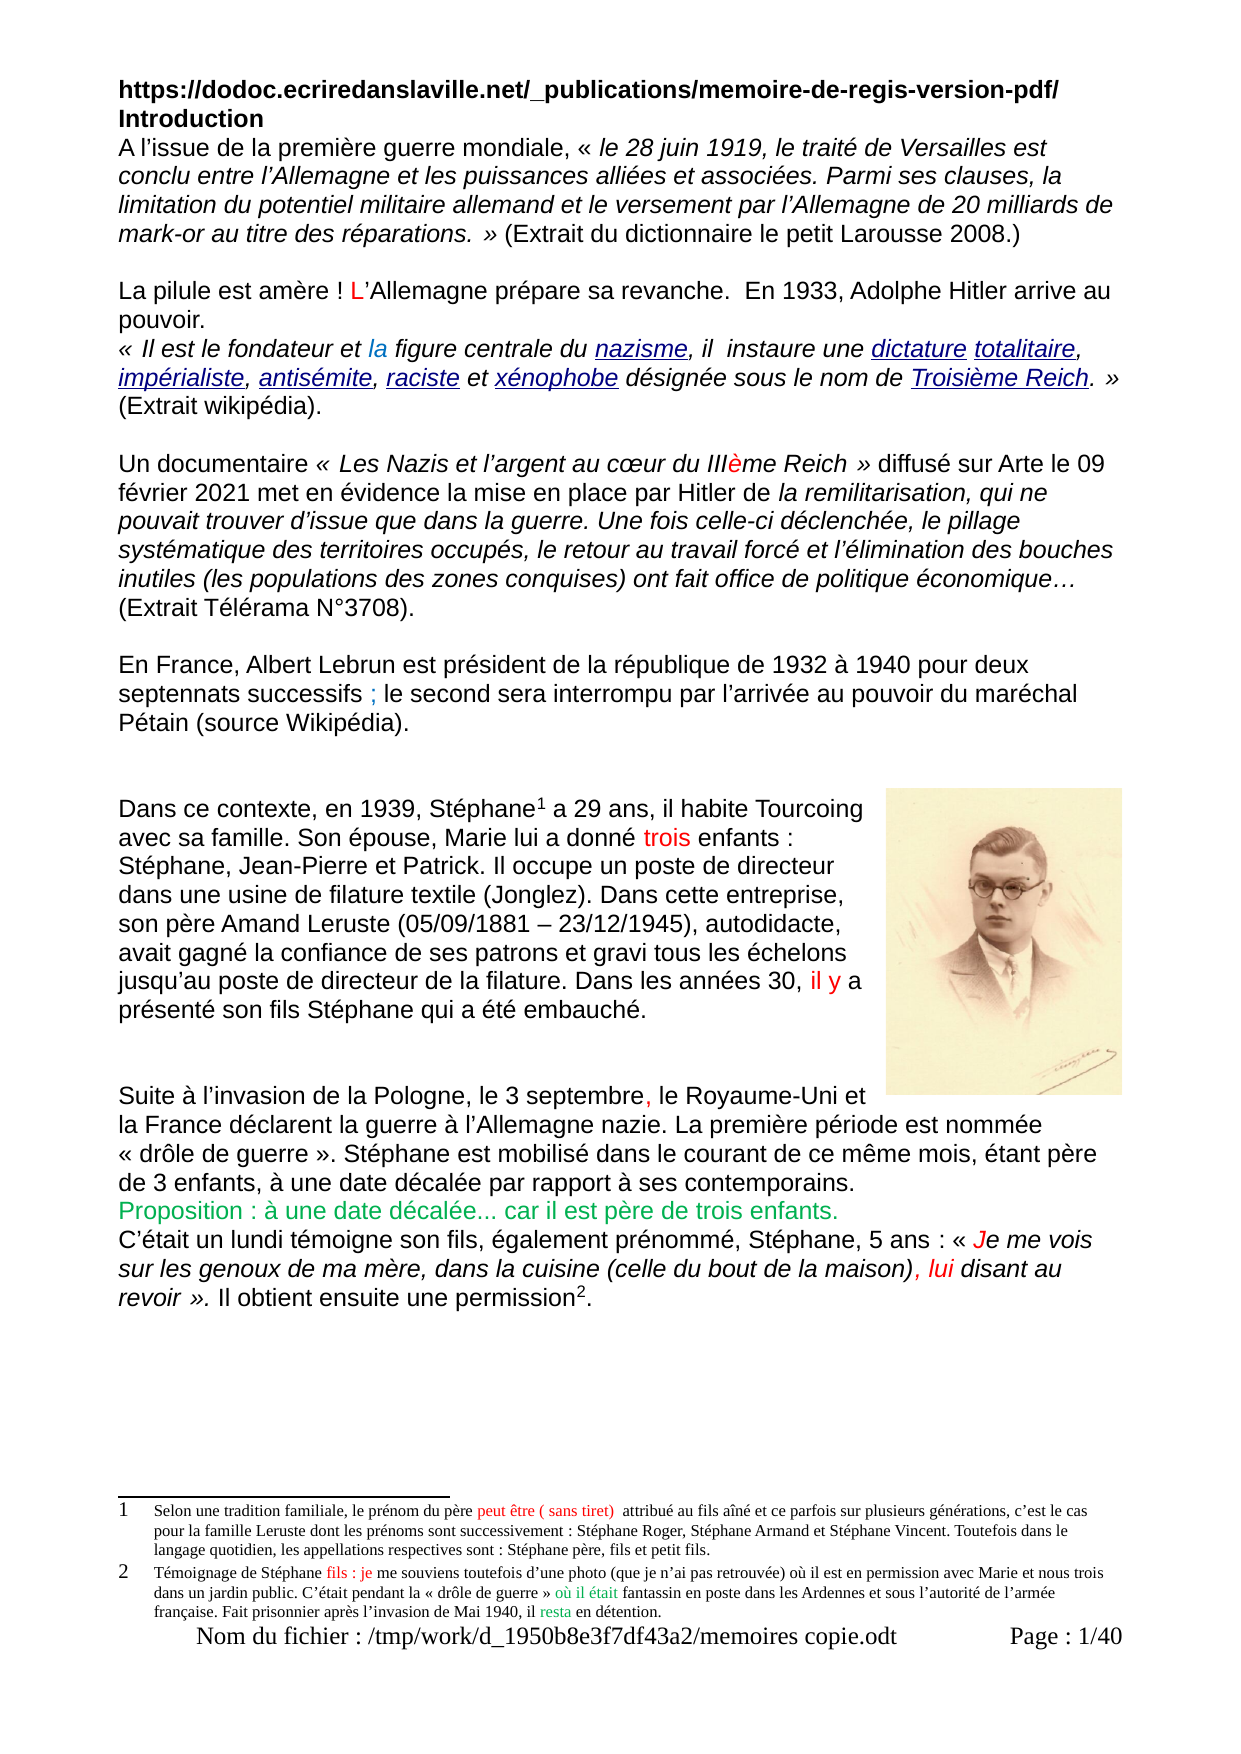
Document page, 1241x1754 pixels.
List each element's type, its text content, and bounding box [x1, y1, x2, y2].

text A l’issue de la première guerre mondiale, « le 28 juin 1919, le traité de Versailles est conclu entre l’Allemagne et les puissances alliées et associées. Parmi ses clauses, la limitation du potentiel militaire allemand et le versement par l’Allemagne de 20 milliards de mark-or au titre des réparations. » (Extrait du dictionnaire le petit Larousse 2008.) [118, 132, 1122, 247]
text Dans ce contexte, en 1939, Stéphane a 29 ans, il habite Tourcoing avec sa famille. Son épouse, Marie lui a donné trois enfants : Stéphane, Jean-Pierre et Patrick. Il occupe un poste de directeur dans une usine de filature textile (Jonglez). Dans cette entreprise, son père Amand Leruste (05/09/1881 – 23/12/1945), autodidacte, avait gagné la confiance de ses patrons et gravi tous les échelons jusqu’au poste de directeur de la filature. Dans les années 30, il y a présenté son fils Stéphane qui a été embauché. [118, 794, 885, 1024]
text Témoignage de Stéphane fils : je me souviens toutefois d’une photo (que je n’ai pas retrouvée) où il est en permission avec Marie et nous trois dans un jardin public. C’était pendant la « drôle de guerre » où il était fantassin en poste dans les Ardennes et sous l’autorité de l’armée française. Fait prisonnier après l’invasion de Mai 1940, il resta en détention. [118, 1530, 1122, 1593]
text https://dodoc.ecriredanslaville.net/_publications/memoire-de-regis-version-pdf/ [118, 75, 1122, 104]
text C’était un lundi témoigne son fils, également prénommé, Stéphane, 5 ans : « Je me vois sur les genoux de ma mère, dans la cuisine (celle du bout de la maison), lui disant au revoir ». Il obtient ensuite une permission. [118, 1225, 1122, 1311]
text En France, Albert Lebrun est président de la république de 1932 à 1940 pour deux septennats successifs ; le second sera interrompu par l’arrivée au pouvoir du maréchal Pétain (source Wikipédia). [118, 650, 1122, 736]
text Suite à l’invasion de la Pologne, le 3 septembre, le Royaume-Uni et la France déclarent la guerre à l’Allemagne nazie. La première période est nommée « drôle de guerre ». Stéphane est mobilisé dans le courant de ce même mois, étant père de 3 enfants, à une date décalée par rapport à ses contemporains. [118, 1081, 1122, 1196]
text Selon une tradition familiale, le prénom du père peut être ( sans tiret) attribué au fils aîné et ce parfois sur plusieurs générations, c’est le cas pour la famille Leruste dont les prénoms sont successivement : Stéphane Roger, Stéphane Armand et Stéphane Vincent. Toutefois dans le langage quotidien, les appellations respectives sont : Stéphane père, fils et petit fils. [118, 1468, 1122, 1530]
text Un documentaire « Les Nazis et l’argent au cœur du IIIème Reich » diffusé sur Arte le 09 février 2021 met en évidence la mise en place par Hitler de la remilitarisation, qui ne pouvait trouver d’issue que dans la guerre. Une fois celle-ci déclenchée, le pillage systématique des territoires occupés, le retour au travail forcé et l’élimination des bouches inutiles (les populations des zones conquises) ont fait office de politique économique… (Extrait Télérama N°3708). [118, 449, 1122, 621]
text Proposition : à une date décalée... car il est père de trois enfants. [118, 1196, 1122, 1225]
text Illustration 1: [886, 765, 1122, 788]
text La pilule est amère ! L’Allemagne prépare sa revanche. En 1933, Adolphe Hitler arrive au pouvoir. [118, 276, 1122, 334]
text « Il est le fondateur et la figure centrale du nazisme, il instaure une dictature totalitaire, impérialiste, antisémite, raciste et xénophobe désignée sous le nom de Troisième Reich. » (Extrait wikipédia). [118, 334, 1122, 420]
text Introduction [118, 104, 1122, 132]
